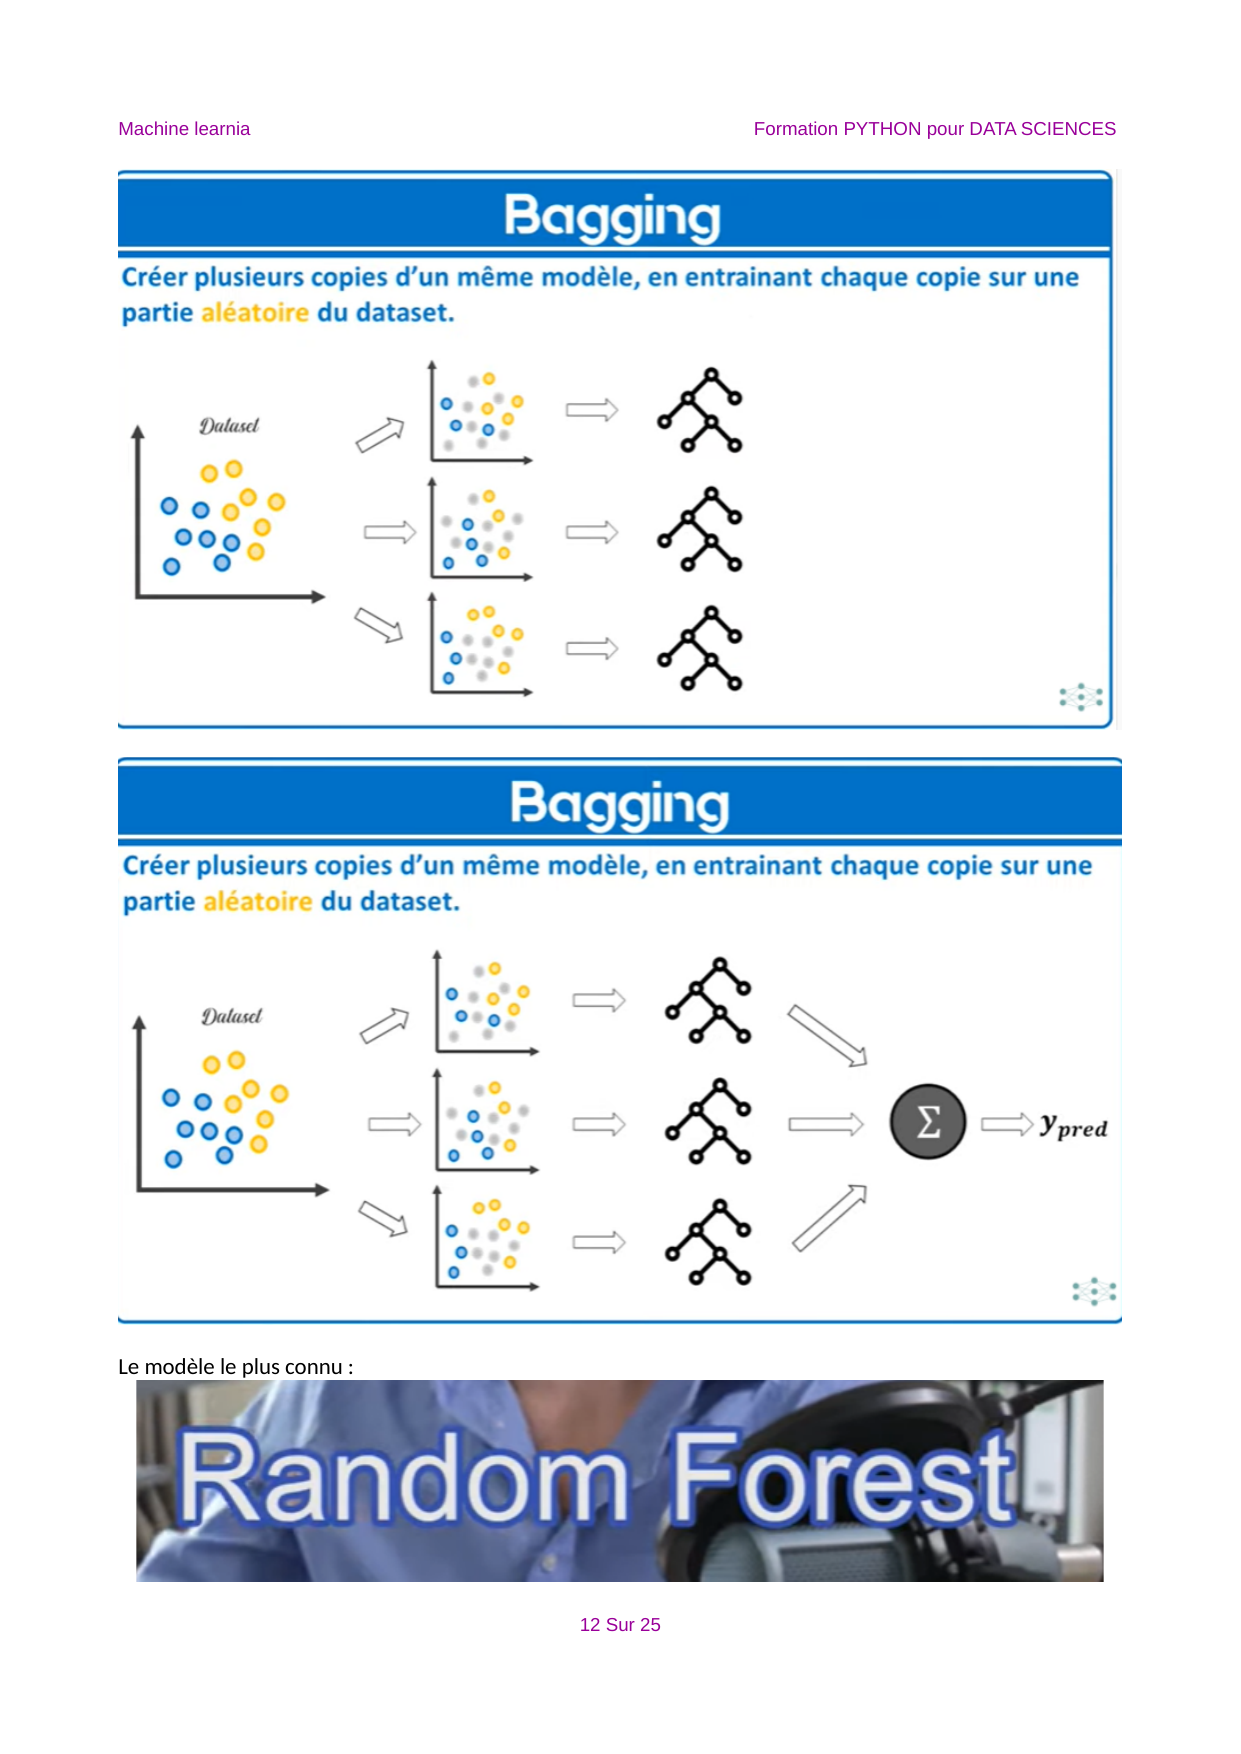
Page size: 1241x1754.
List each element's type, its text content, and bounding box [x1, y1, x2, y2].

picture [118, 757, 1122, 1325]
text Le modèle le plus connu : [118, 1352, 1122, 1380]
picture [118, 169, 1122, 730]
picture [136, 1380, 1104, 1582]
